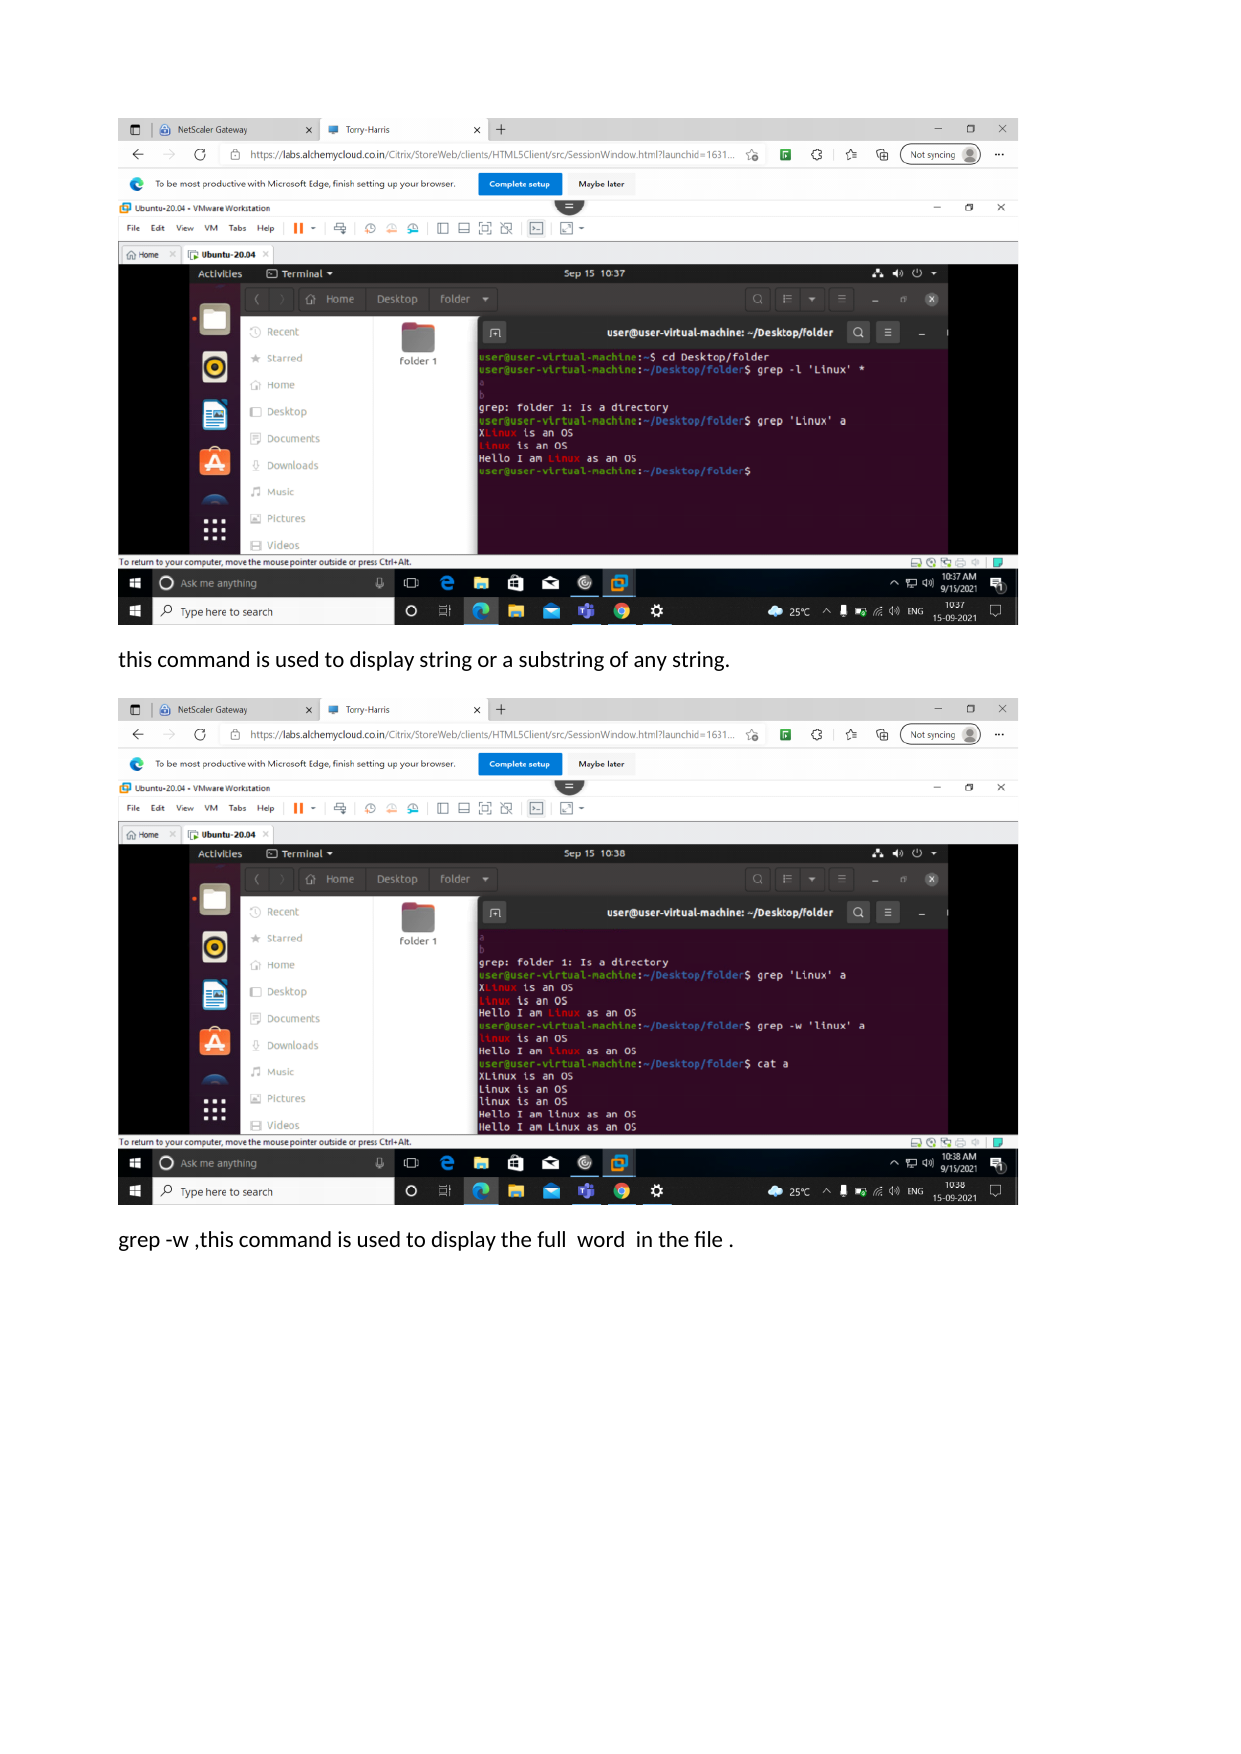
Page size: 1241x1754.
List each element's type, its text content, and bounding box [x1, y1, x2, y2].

text grep -w ,this command is used to display the full word in the file . [118, 1225, 1122, 1253]
text this command is used to display string or a substring of any string. [118, 645, 1122, 673]
